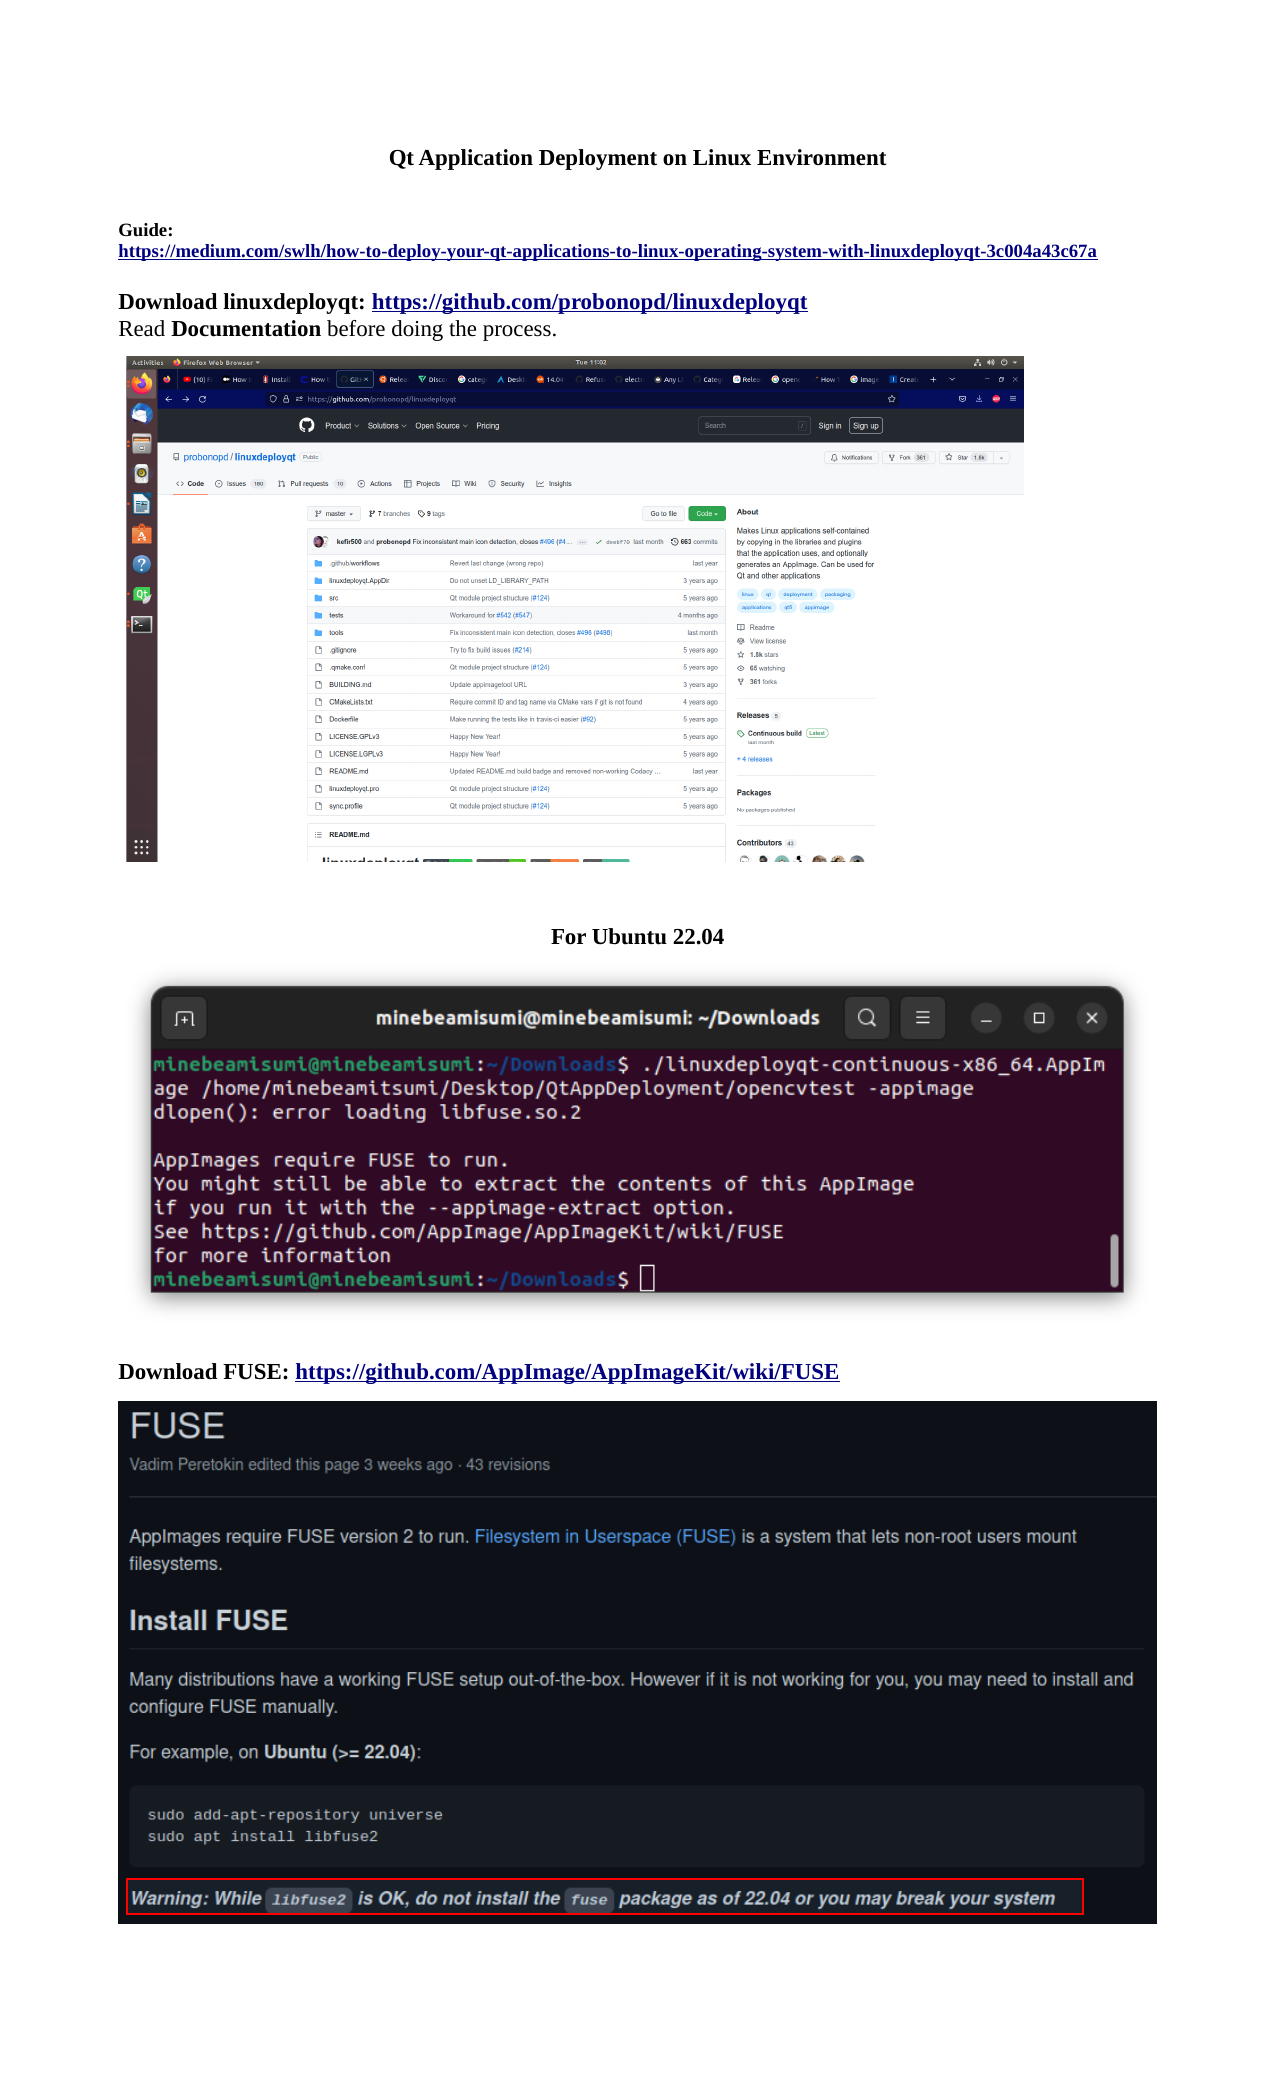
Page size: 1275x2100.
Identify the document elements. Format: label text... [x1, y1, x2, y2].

text Qt Application Deployment on Linux Environment [118, 144, 1157, 171]
text https://medium.com/swlh/how-to-deploy-your-qt-applications-to-linux-operating-system-with-linuxdeployqt-3c004a43c67a [118, 240, 1157, 262]
picture [118, 1401, 1157, 1924]
picture [126, 356, 1024, 862]
picture [118, 957, 1157, 1330]
text Read Documentation before doing the process. [118, 314, 1157, 341]
text Download linuxdeployqt: https://github.com/probonopd/linuxdeployqt [118, 288, 1157, 314]
text Guide: [118, 219, 1157, 240]
text For Ubuntu 22.04 [118, 923, 1157, 949]
text Download FUSE: https://github.com/AppImage/AppImageKit/wiki/FUSE [118, 1358, 1157, 1384]
